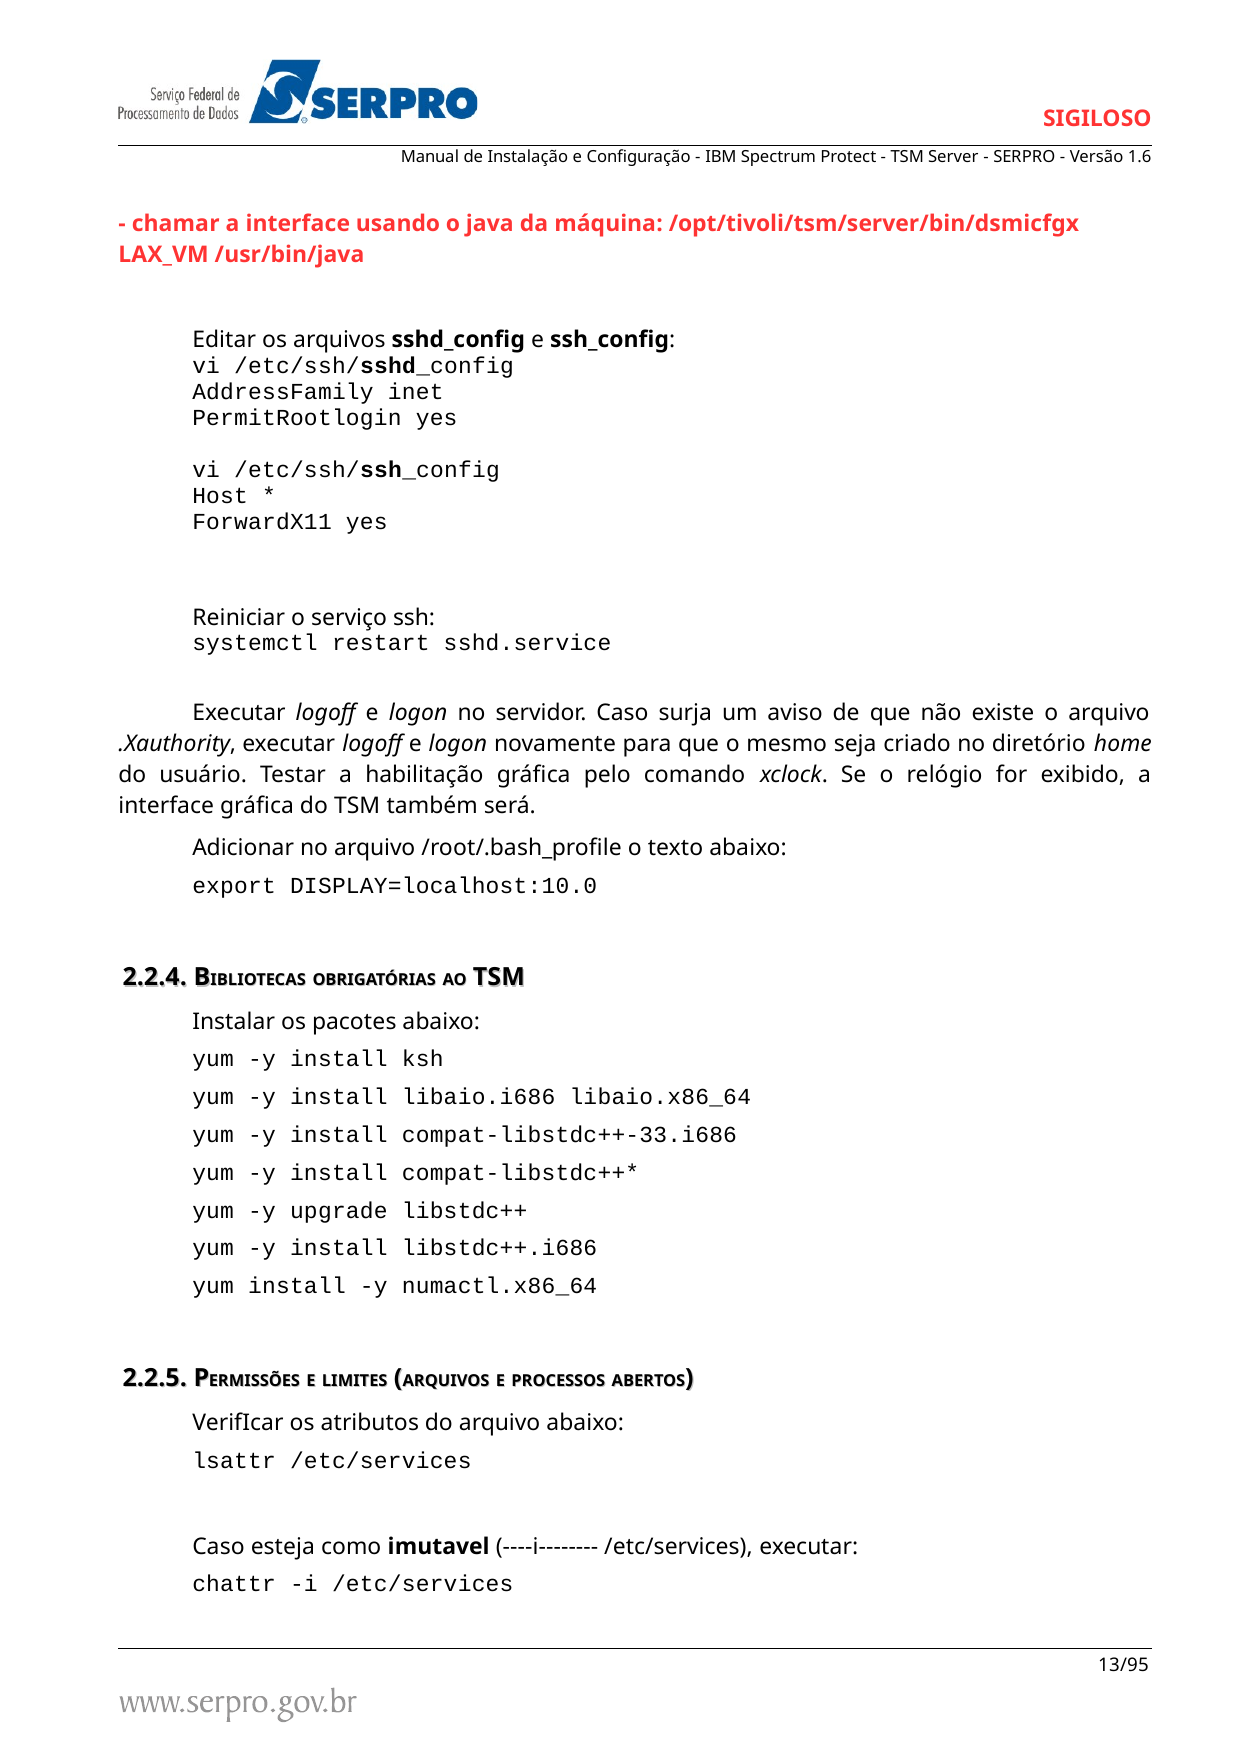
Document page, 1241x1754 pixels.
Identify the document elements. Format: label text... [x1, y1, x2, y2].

subtitle Permissões e limites (arquivos e processos abertos) [118, 1360, 1152, 1394]
text yum install -y numactl.x86_64 [192, 1275, 1152, 1301]
text yum -y install libaio.i686 libaio.x86_64 [192, 1086, 1152, 1112]
text VerifIcar os atributos do arquivo abaixo: [118, 1406, 1152, 1437]
text chattr -i /etc/services [118, 1572, 1152, 1598]
text Caso esteja como imutavel (----i-------- /etc/services), executar: [118, 1530, 1152, 1561]
text Instalar os pacotes abaixo: [118, 1005, 1152, 1036]
text Reiniciar o serviço ssh: systemctl restart sshd.service [192, 601, 1152, 684]
text yum -y install compat-libstdc++* [192, 1161, 1152, 1187]
text export DISPLAY=localhost:10.0 [118, 874, 1152, 900]
text yum -y install ksh [192, 1048, 1152, 1074]
text Executar logoff e logon no servidor. Caso surja um aviso de que não existe o arquivo .Xauthority, executar logoff e logon novamente para que o mesmo seja criado no diretório home do usuário. Testar a habilitação gráfica pelo comando xclock. Se o relógio for exibido, a interface gráfica do TSM também será. [118, 695, 1152, 819]
text Editar os arquivos sshd_config e ssh_config: vi /etc/ssh/sshd_config AddressFamily inet PermitRootlogin yes vi /etc/ssh/ssh_config Host * ForwardX11 yes [192, 323, 1152, 589]
picture [118, 59, 478, 124]
text yum -y install libstdc++.i686 [192, 1237, 1152, 1263]
text lsattr /etc/services [118, 1449, 1152, 1475]
subtitle Bibliotecas obrigatórias ao TSM [118, 959, 1152, 993]
text Adicionar no arquivo /root/.bash_profile o texto abaixo: [118, 831, 1152, 862]
text yum -y upgrade libstdc++ [192, 1199, 1152, 1225]
text - chamar a interface usando o java da máquina: /opt/tivoli/tsm/server/bin/dsmicfgx LAX_VM /usr/bin/java [118, 207, 1152, 269]
text yum -y install compat-libstdc++-33.i686 [192, 1123, 1152, 1149]
